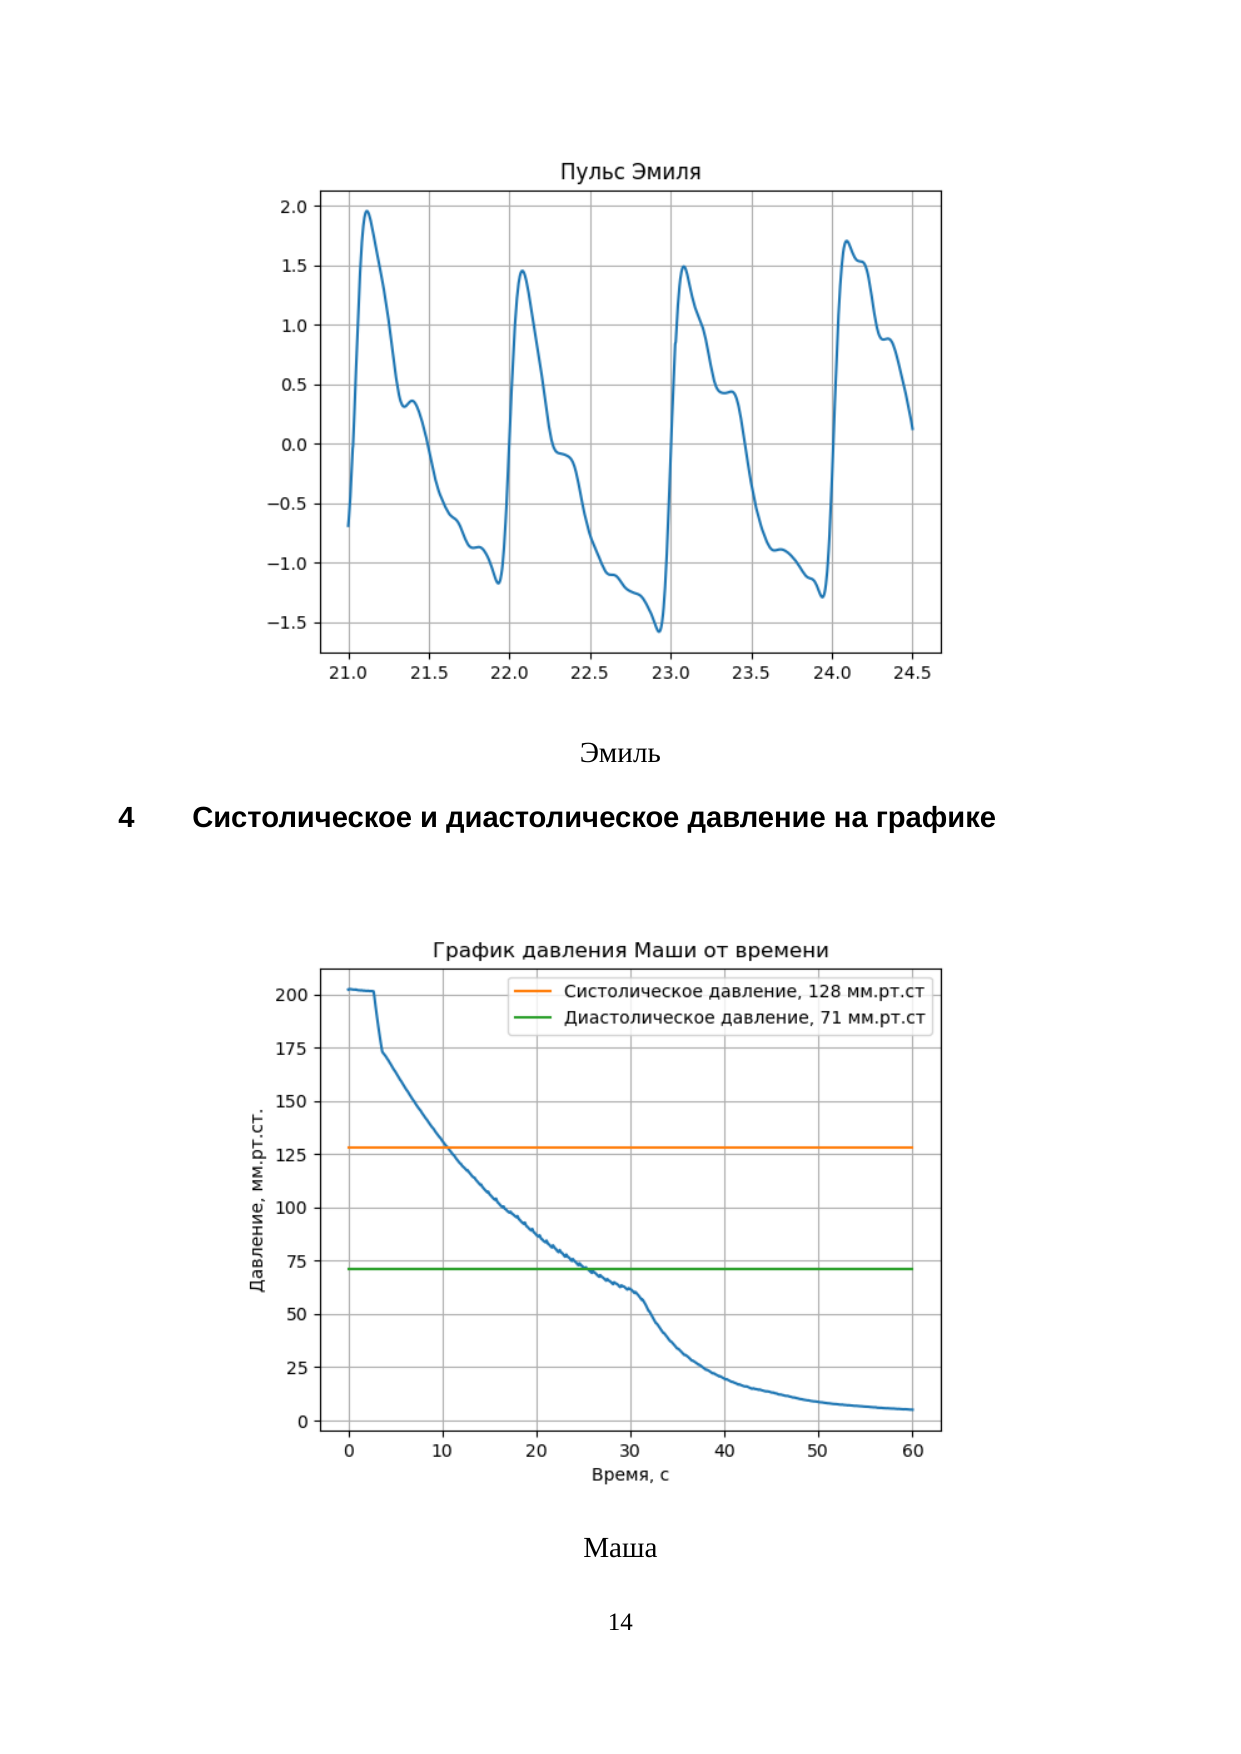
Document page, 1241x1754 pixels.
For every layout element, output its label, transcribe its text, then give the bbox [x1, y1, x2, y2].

picture [220, 896, 1020, 1497]
subtitle Систолическое и диастолическое давление на графике [118, 800, 1122, 833]
text Эмиль [118, 118, 1122, 768]
text Маша [118, 896, 1122, 1563]
picture [220, 118, 1020, 719]
